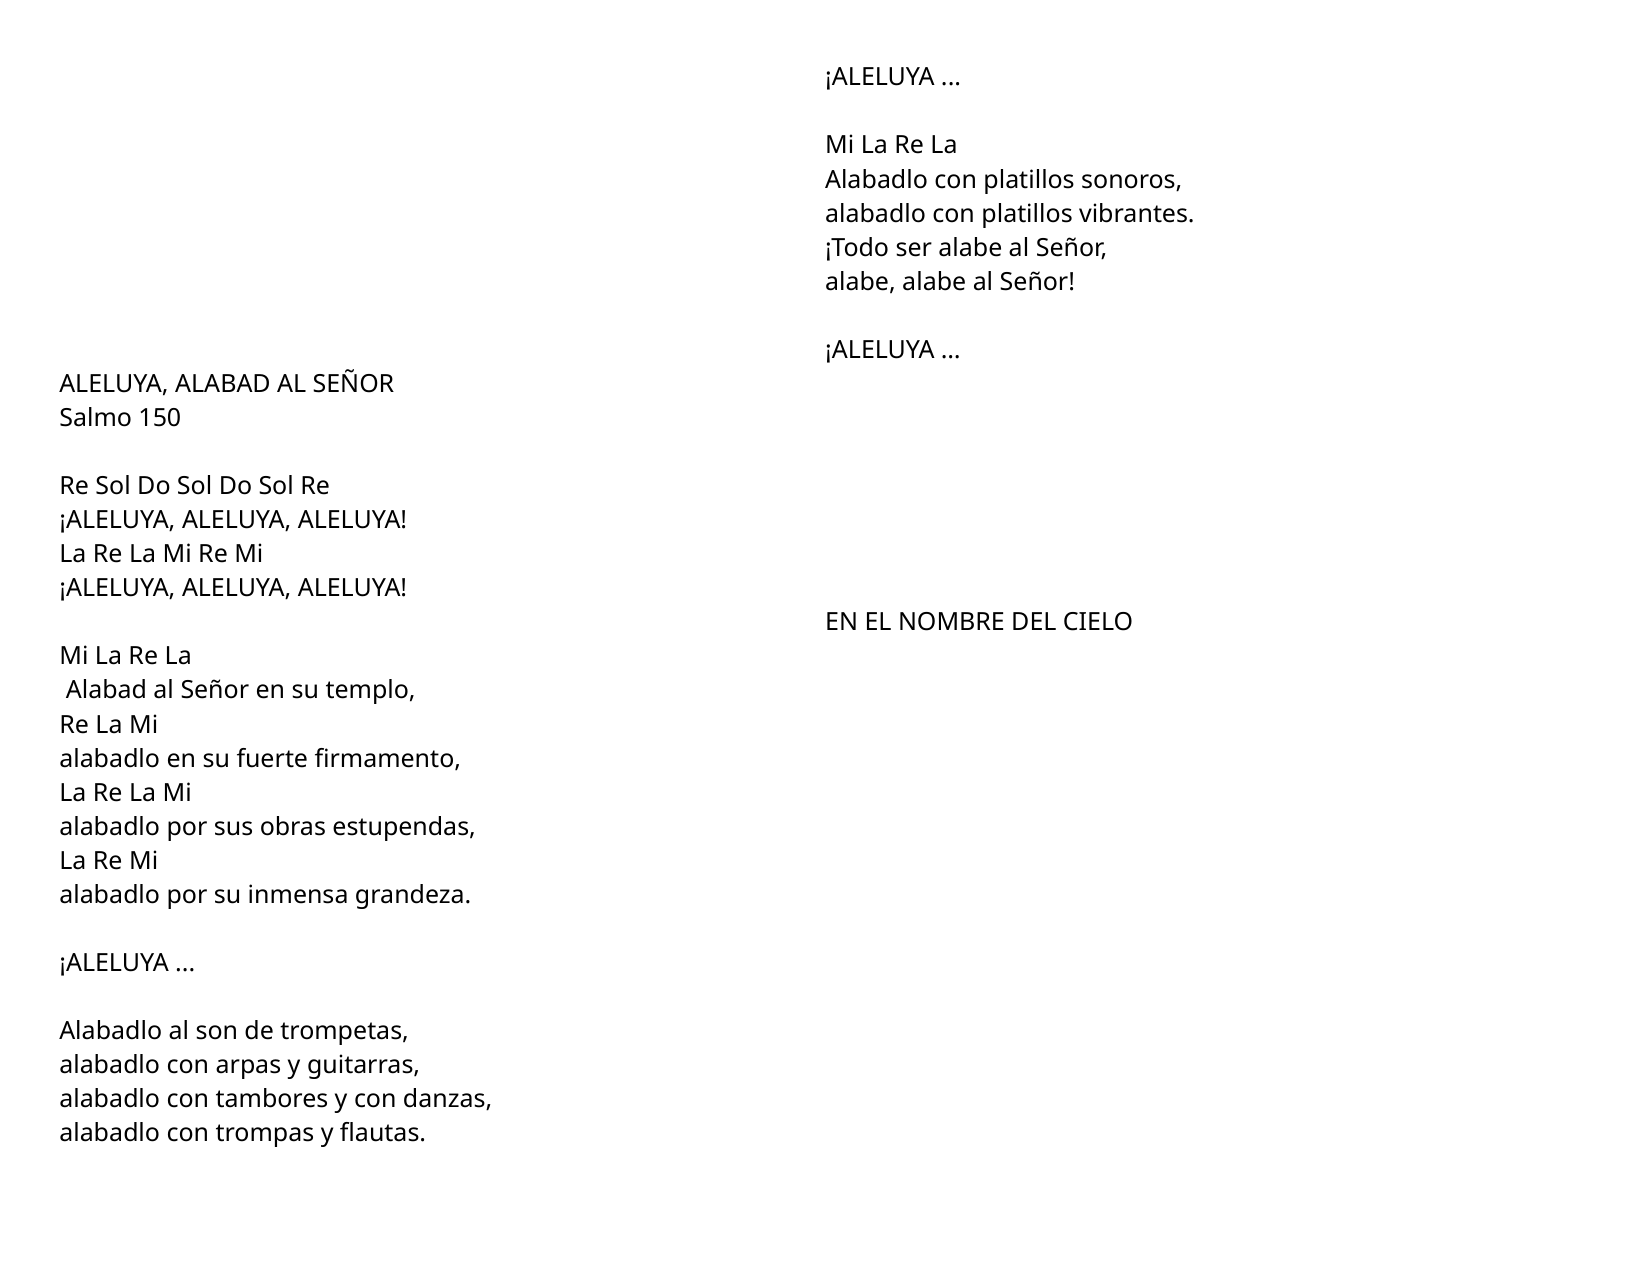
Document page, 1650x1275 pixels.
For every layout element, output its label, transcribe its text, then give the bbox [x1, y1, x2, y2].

text alabe, alabe al Señor! [825, 263, 1591, 297]
text alabadlo por su inmensa grandeza. [59, 877, 825, 911]
text Re Sol Do Sol Do Sol Re [59, 468, 825, 502]
text ¡Todo ser alabe al Señor, [825, 229, 1591, 263]
text Alabadlo con platillos sonoros, [825, 161, 1591, 195]
text ALELUYA, ALABAD AL SEÑOR [59, 366, 825, 400]
text ¡ALELUYA ... [825, 59, 1591, 93]
text EN EL NOMBRE DEL CIELO [825, 604, 1591, 638]
text La Re La Mi [59, 774, 825, 808]
text ¡ALELUYA … [825, 332, 1591, 366]
text Salmo 150 [59, 400, 825, 434]
text alabadlo con arpas y guitarras, [59, 1047, 825, 1081]
text alabadlo con platillos vibrantes. [825, 195, 1591, 229]
text Mi La Re La [825, 127, 1591, 161]
text ¡ALELUYA, ALELUYA, ALELUYA! [59, 570, 825, 604]
text Re La Mi [59, 706, 825, 740]
text alabadlo en su fuerte firmamento, [59, 740, 825, 774]
text alabadlo por sus obras estupendas, [59, 808, 825, 842]
text alabadlo con tambores y con danzas, [59, 1081, 825, 1115]
text Alabad al Señor en su templo, [59, 672, 825, 706]
text La Re La Mi Re Mi [59, 536, 825, 570]
text ¡ALELUYA, ALELUYA, ALELUYA! [59, 502, 825, 536]
text Mi La Re La [59, 638, 825, 672]
text ¡ALELUYA ... [59, 945, 825, 979]
text La Re Mi [59, 842, 825, 877]
text Alabadlo al son de trompetas, [59, 1013, 825, 1047]
text alabadlo con trompas y flautas. [59, 1115, 825, 1149]
